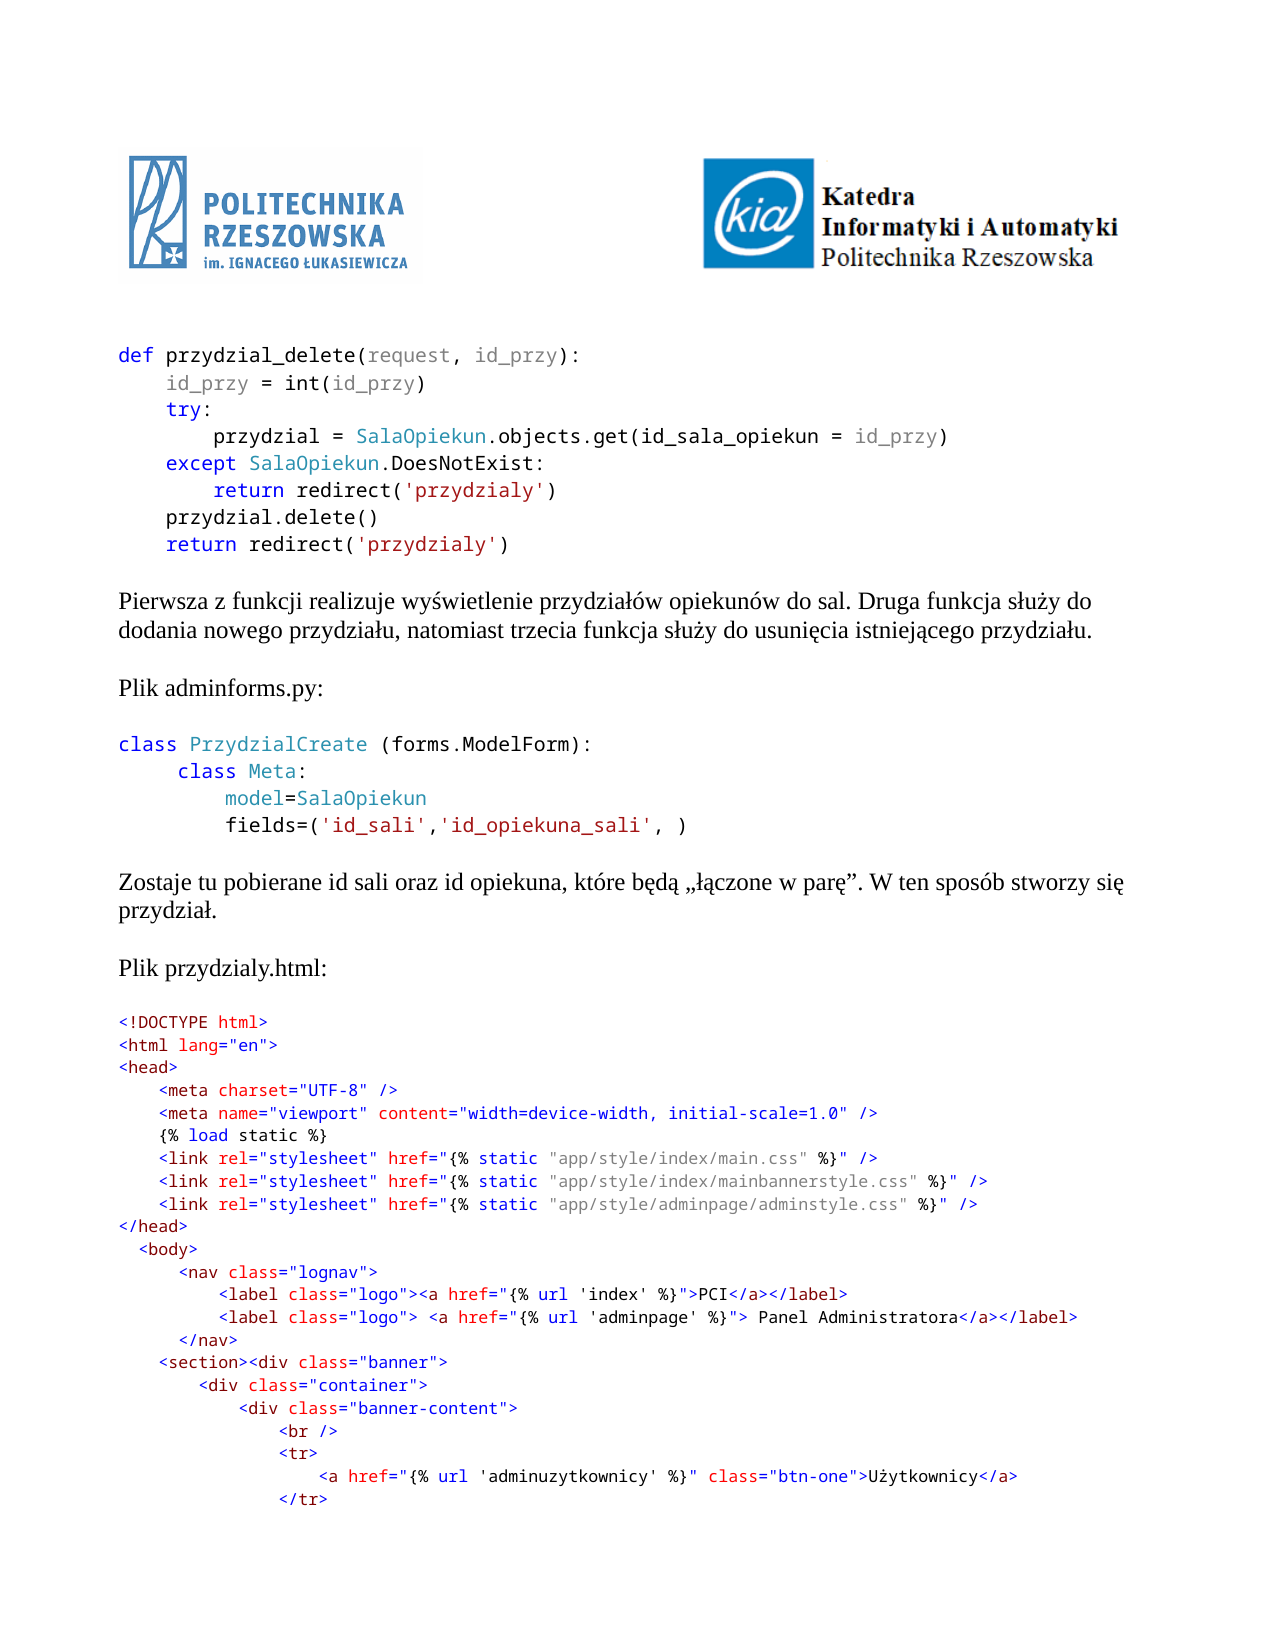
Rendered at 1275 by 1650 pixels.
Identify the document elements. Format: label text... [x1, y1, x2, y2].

text Plik adminforms.py: [118, 673, 1157, 701]
text <html lang="en"> [118, 1033, 1157, 1056]
text <head> [118, 1056, 1157, 1079]
text <body> [118, 1238, 1157, 1260]
text </head> [118, 1215, 1157, 1238]
text <meta name="viewport" content="width=device-width, initial-scale=1.0" /> [118, 1101, 1157, 1124]
picture [685, 143, 1147, 286]
text def przydzial_delete(request, id_przy): [118, 342, 1157, 369]
text class Meta: [118, 757, 1157, 784]
text <tr> [118, 1442, 1157, 1465]
text </nav> [118, 1328, 1157, 1351]
text return redirect('przydzialy') [118, 477, 1157, 504]
text <meta charset="UTF-8" /> [118, 1079, 1157, 1101]
text <link rel="stylesheet" href="{% static "app/style/index/mainbannerstyle.css" %}" /> [118, 1169, 1157, 1192]
text <div class="container"> [118, 1374, 1157, 1397]
text przydzial.delete() [118, 504, 1157, 531]
text model=SalaOpiekun [118, 784, 1157, 811]
text except SalaOpiekun.DoesNotExist: [118, 450, 1157, 477]
text <a href="{% url 'adminuzytkownicy' %}" class="btn-one">Użytkownicy</a> [118, 1465, 1157, 1487]
text class PrzydzialCreate (forms.ModelForm): [118, 730, 1157, 757]
text return redirect('przydzialy') [118, 531, 1157, 558]
text <link rel="stylesheet" href="{% static "app/style/adminpage/adminstyle.css" %}" /> [118, 1192, 1157, 1215]
text <label class="logo"> <a href="{% url 'adminpage' %}"> Panel Administratora</a></label> [118, 1306, 1157, 1328]
text {% load static %} [118, 1124, 1157, 1147]
text <div class="banner-content"> [118, 1397, 1157, 1419]
picture [118, 147, 423, 284]
text przydzial = SalaOpiekun.objects.get(id_sala_opiekun = id_przy) [118, 423, 1157, 450]
text id_przy = int(id_przy) [118, 369, 1157, 396]
text <!DOCTYPE html> [118, 1011, 1157, 1033]
text Plik przydzialy.html: [118, 953, 1157, 982]
text fields=('id_sali','id_opiekuna_sali', ) [118, 811, 1157, 838]
text <nav class="lognav"> [118, 1260, 1157, 1283]
text <br /> [118, 1419, 1157, 1442]
text Pierwsza z funkcji realizuje wyświetlenie przydziałów opiekunów do sal. Druga funkcja służy do dodania nowego przydziału, natomiast trzecia funkcja służy do usunięcia istniejącego przydziału. [118, 586, 1157, 644]
text <link rel="stylesheet" href="{% static "app/style/index/main.css" %}" /> [118, 1147, 1157, 1169]
text Zostaje tu pobierane id sali oraz id opiekuna, które będą „łączone w parę”. W ten sposób stworzy się przydział. [118, 867, 1157, 924]
text <label class="logo"><a href="{% url 'index' %}">PCI</a></label> [118, 1283, 1157, 1306]
text <section><div class="banner"> [118, 1351, 1157, 1374]
text try: [118, 396, 1157, 423]
text </tr> [118, 1487, 1157, 1510]
